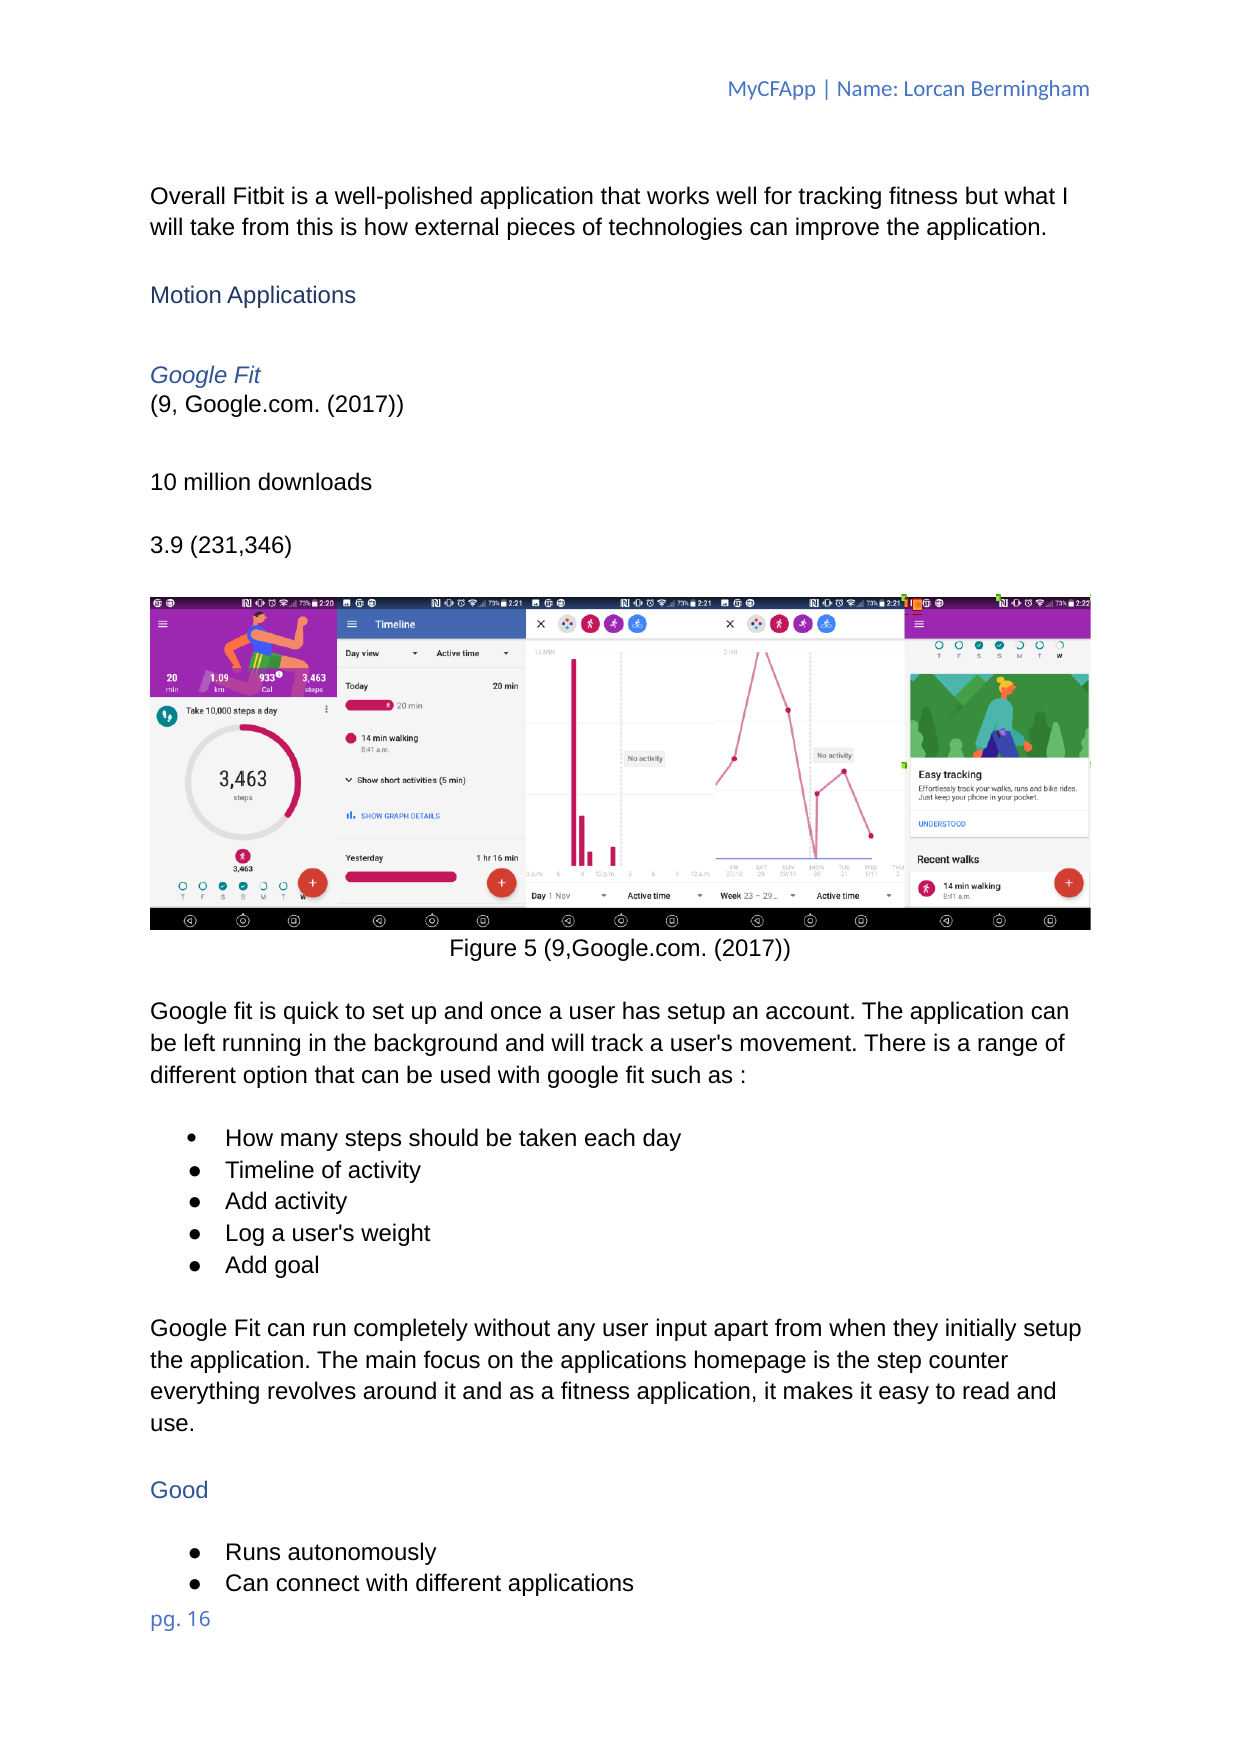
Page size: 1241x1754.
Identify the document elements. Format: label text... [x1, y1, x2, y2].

text (9, Google.com. (2017)) [150, 390, 1090, 418]
list Log a user's weight [187, 1219, 1090, 1246]
list Add goal [187, 1251, 1090, 1278]
subtitle Motion Applications [150, 281, 1090, 308]
text Figure 5 (9,Google.com. (2017)) [150, 934, 1090, 961]
list How many steps should be taken each day [187, 1124, 1090, 1151]
text Google fit is quick to set up and once a user has setup an account. The application can be left running in the background and will track a user's movement. There is a range of different option that can be used with google fit such as : [150, 997, 1090, 1088]
text 3.9 (231,346) [150, 531, 1090, 559]
text Google Fit can run completely without any user input apart from when they initially setup the application. The main focus on the applications homepage is the step counter everything revolves around it and as a fitness application, it makes it easy to read and use. [150, 1314, 1090, 1436]
text Overall Fitbit is a well-polished application that works well for tracking fitness but what I will take from this is how external pieces of technologies can improve the application. [150, 182, 1090, 241]
subtitle Google Fit [150, 361, 1090, 388]
text 10 million downloads [150, 468, 1090, 496]
list Timeline of activity [187, 1156, 1090, 1183]
subtitle Good [150, 1476, 1090, 1504]
list Can connect with different applications [187, 1569, 1090, 1597]
list Runs autonomously [187, 1537, 1090, 1565]
list Add activity [187, 1187, 1090, 1215]
